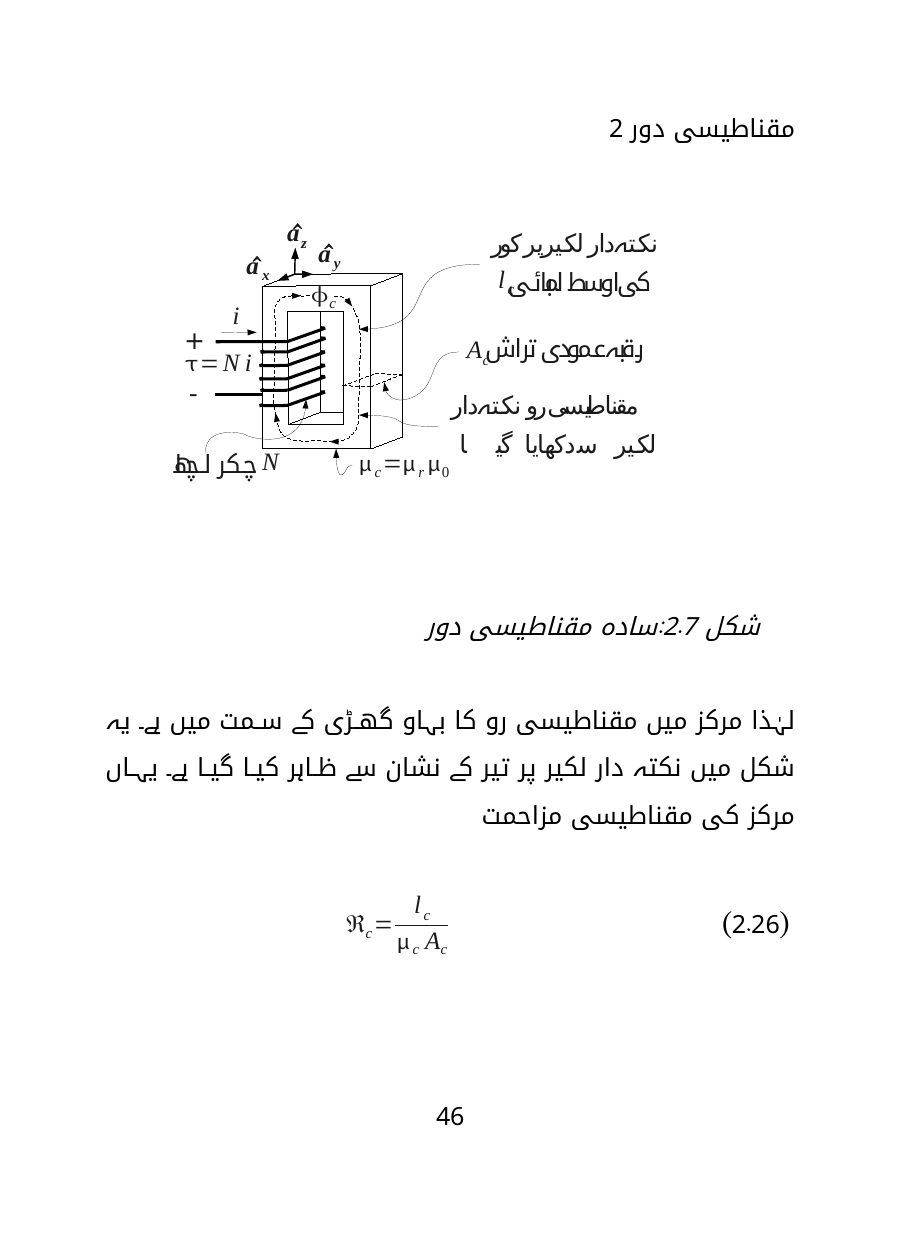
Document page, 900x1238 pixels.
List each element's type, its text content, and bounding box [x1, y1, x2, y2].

text شکل 2.7:سادہ مقناطیسی دور [140, 195, 759, 651]
text لہٰذا مرکز میں مقناطیسی رو کا بہاو گھڑی کے سمت میں ہے۔ یہ شکل میں نکتہ دار لکیر پر تیر کے نشان سے ظاہر کیا گیا ہے۔ یہاں مرکز کی مقناطیسی مزاحمت [105, 697, 795, 839]
table_header (2.26) [681, 886, 795, 976]
table_header [105, 886, 681, 976]
